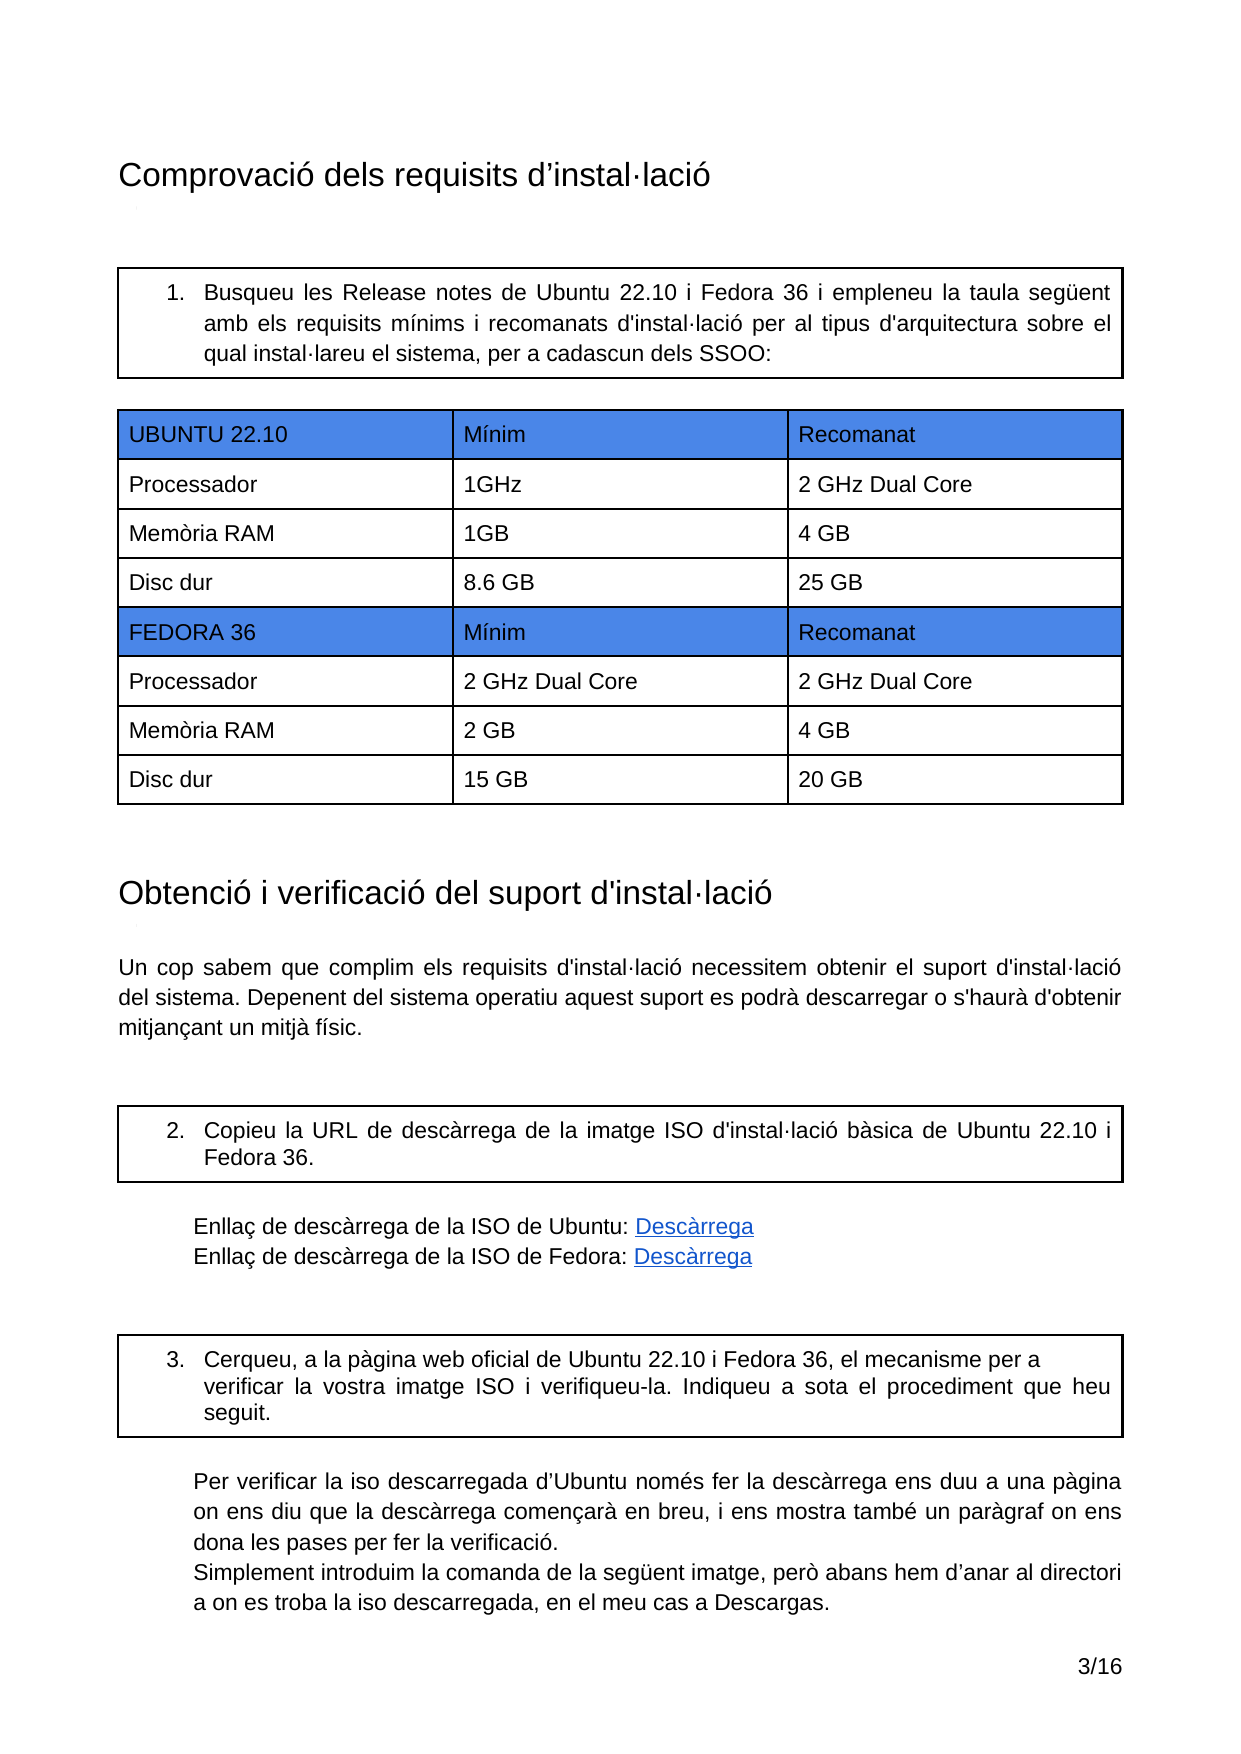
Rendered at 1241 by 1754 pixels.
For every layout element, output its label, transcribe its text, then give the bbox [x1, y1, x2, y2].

text Enllaç de descàrrega de la ISO de Fedora: Descàrrega [118, 1243, 1122, 1269]
table_cell Memòria RAM [119, 707, 452, 754]
table_cell Processador [119, 460, 452, 507]
subtitle Obtenció i verificació del suport d'instal·lació [118, 873, 1122, 911]
table_cell Mínim [454, 608, 787, 655]
table_cell 2 GHz Dual Core [789, 460, 1121, 507]
table_header UBUNTU 22.10 [119, 411, 452, 458]
table_cell 20 GB [789, 756, 1121, 803]
table_cell 25 GB [789, 559, 1121, 606]
table_cell Memòria RAM [119, 510, 452, 557]
table_header Copieu la URL de descàrrega de la imatge ISO d'instal·lació bàsica de Ubuntu 22.10 i Fedora 36. [119, 1107, 1121, 1181]
table_cell 2 GHz Dual Core [789, 657, 1121, 704]
table_header Mínim [454, 411, 787, 458]
table_cell 2 GB [454, 707, 787, 754]
text Simplement introduim la comanda de la següent imatge, però abans hem d’anar al directori a on es troba la iso descarregada, en el meu cas a Descargas. [193, 1559, 1122, 1615]
table_header Cerqueu, a la pàgina web oficial de Ubuntu 22.10 i Fedora 36, el mecanisme per a verificar la vostra imatge ISO i verifiqueu-la. Indiqueu a sota el procediment que heu seguit. [119, 1336, 1121, 1436]
text Per verificar la iso descarregada d’Ubuntu només fer la descàrrega ens duu a una pàgina on ens diu que la descàrrega començarà en breu, i ens mostra també un paràgraf on ens dona les pases per fer la verificació. [193, 1468, 1122, 1555]
table_cell 15 GB [454, 756, 787, 803]
text Enllaç de descàrrega de la ISO de Ubuntu: Descàrrega [118, 1213, 1122, 1239]
table_cell Processador [119, 657, 452, 704]
table_cell FEDORA 36 [119, 608, 452, 655]
table_cell 4 GB [789, 707, 1121, 754]
subtitle Comprovació dels requisits d’instal·lació [118, 156, 1122, 194]
table_cell Disc dur [119, 756, 452, 803]
text Un cop sabem que complim els requisits d'instal·lació necessitem obtenir el suport d'instal·lació del sistema. Depenent del sistema operatiu aquest suport es podrà descarregar o s'haurà d'obtenir mitjançant un mitjà físic. [118, 954, 1122, 1041]
table_cell 1GHz [454, 460, 787, 507]
table_header Busqueu les Release notes de Ubuntu 22.10 i Fedora 36 i empleneu la taula següent amb els requisits mínims i recomanats d'instal·lació per al tipus d'arquitectura sobre el qual instal·lareu el sistema, per a cadascun dels SSOO: [119, 269, 1121, 377]
table_cell 4 GB [789, 510, 1121, 557]
table_header Recomanat [789, 411, 1121, 458]
table_cell Disc dur [119, 559, 452, 606]
table_cell 8.6 GB [454, 559, 787, 606]
table_cell 2 GHz Dual Core [454, 657, 787, 704]
table_cell 1GB [454, 510, 787, 557]
table_cell Recomanat [789, 608, 1121, 655]
